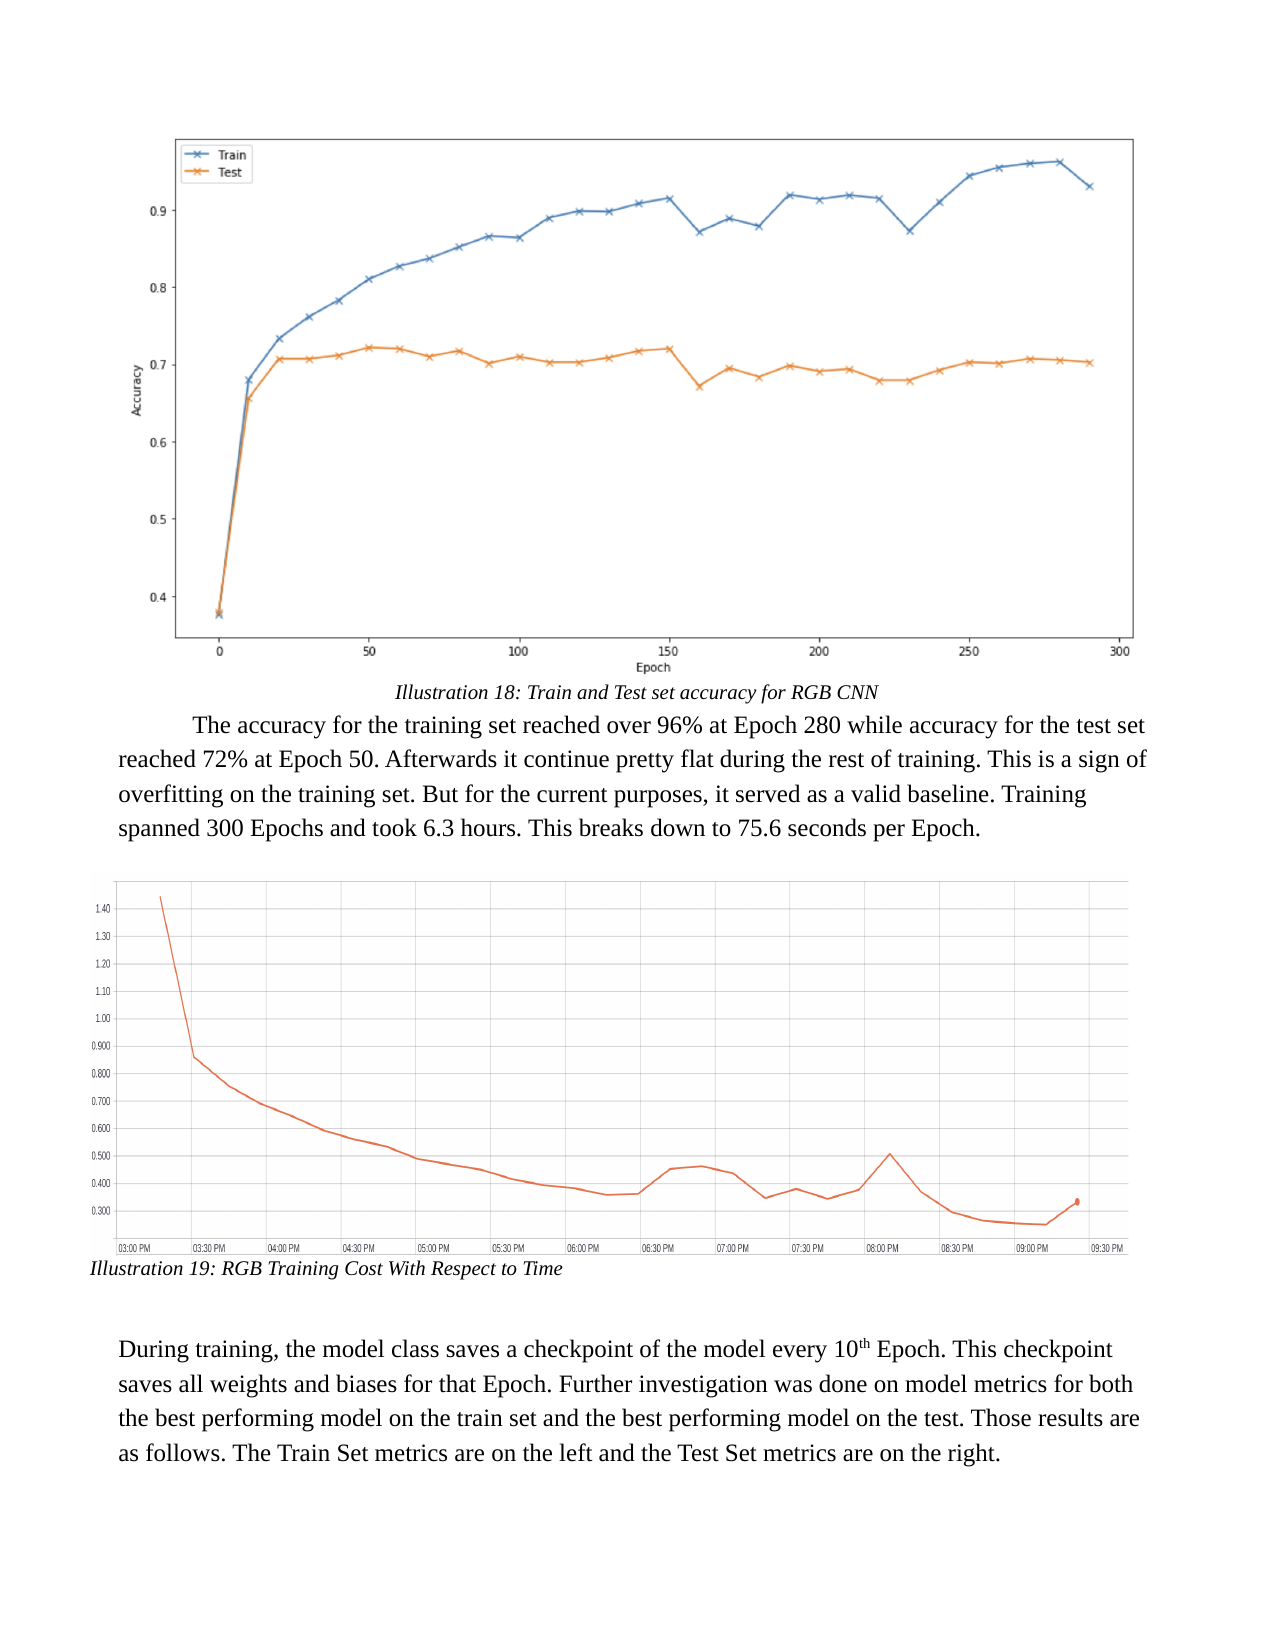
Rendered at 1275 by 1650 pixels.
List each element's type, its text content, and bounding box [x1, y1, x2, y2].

text The accuracy for the training set reached over 96% at Epoch 280 while accuracy for the test set reached 72% at Epoch 50. Afterwards it continue pretty flat during the rest of training. This is a sign of overfitting on the training set. But for the current purposes, it served as a valid baseline. Training spanned 300 Epochs and took 6.3 hours. This breaks down to 75.6 seconds per Epoch. [118, 704, 1157, 842]
text Illustration 19: RGB Training Cost With Respect to Time [89, 871, 1204, 1280]
text Illustration 18: Train and Test set accuracy for RGB CNN [118, 680, 1157, 704]
text [118, 118, 1157, 130]
text [89, 859, 1204, 871]
text During training, the model class saves a checkpoint of the model every 10th Epoch. This checkpoint saves all weights and biases for that Epoch. Further investigation was done on model metrics for both the best performing model on the train set and the best performing model on the test. Those results are as follows. The Train Set metrics are on the left and the Test Set metrics are on the right. [118, 1334, 1157, 1467]
picture [89, 871, 1129, 1256]
picture [118, 130, 1157, 680]
